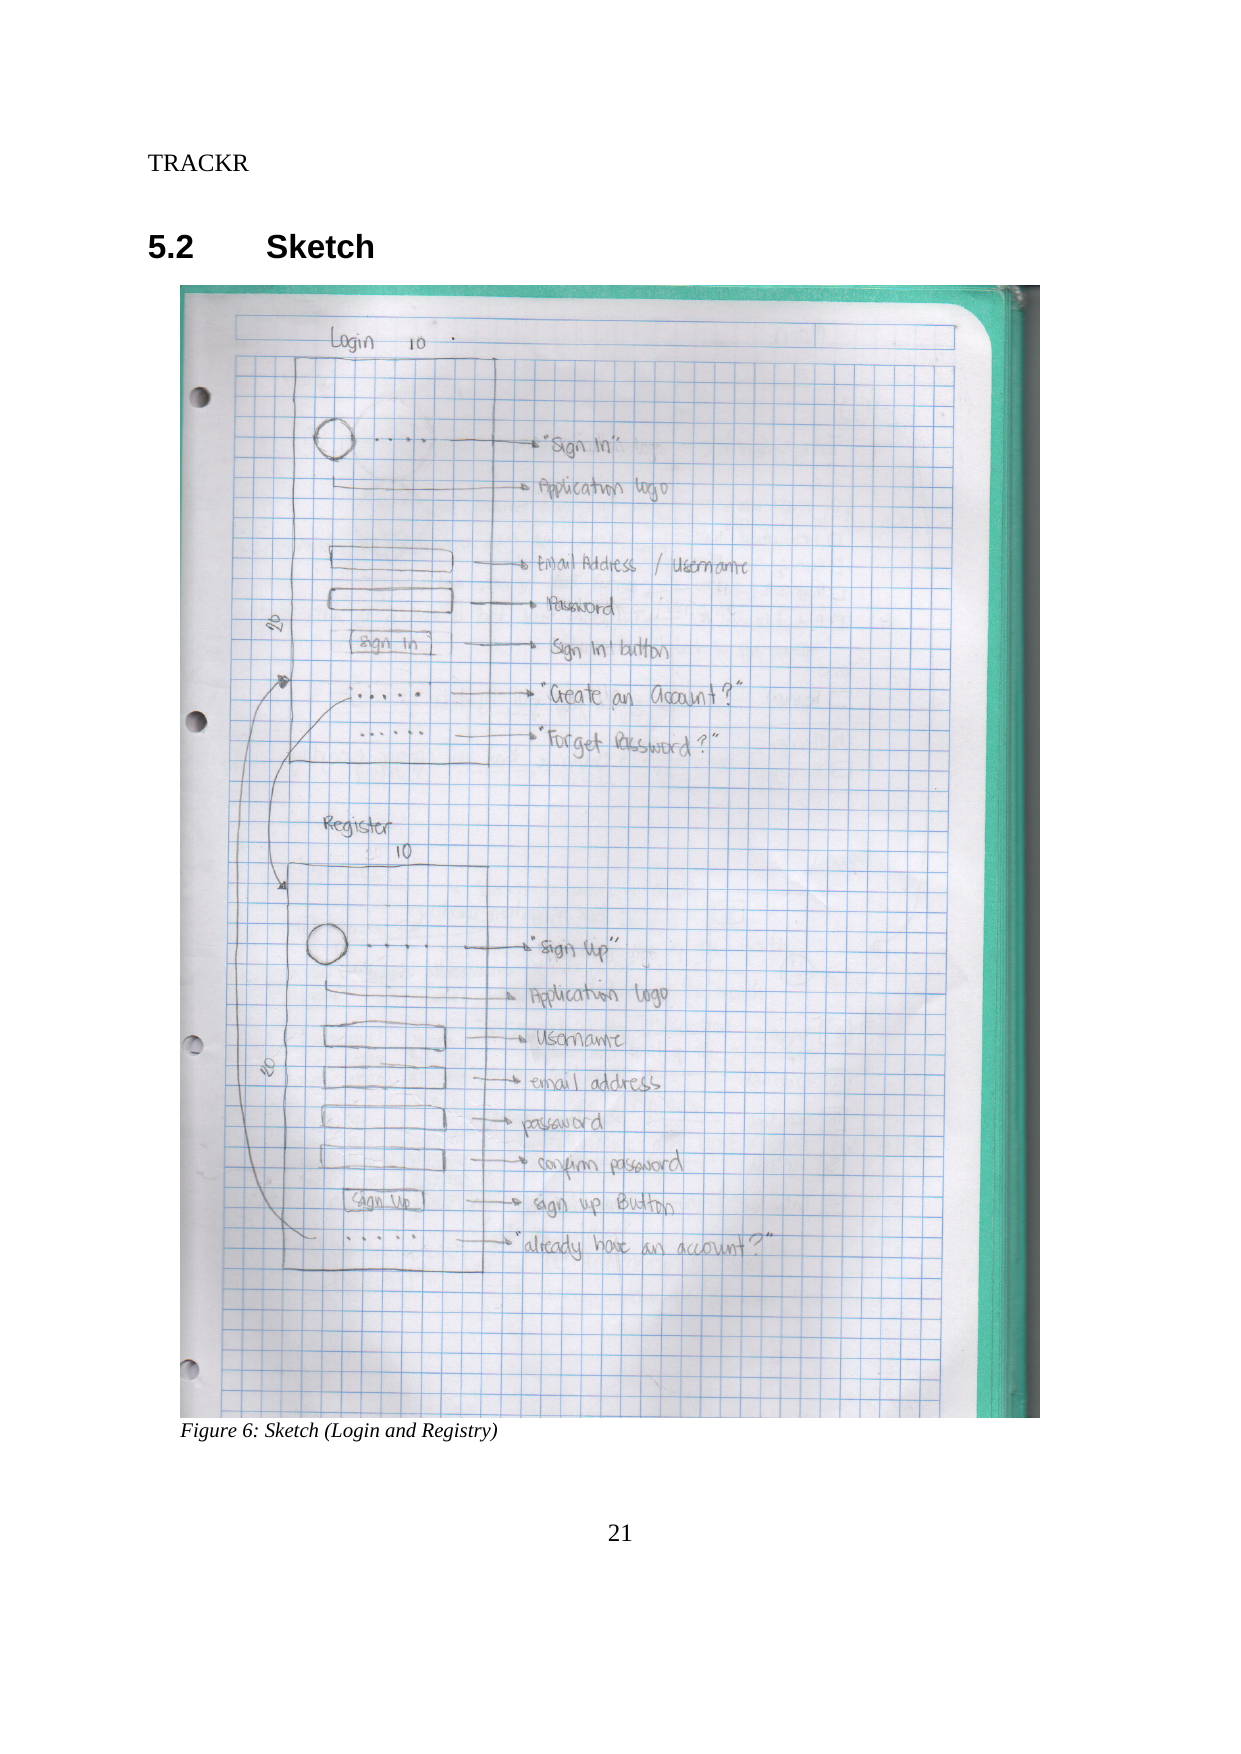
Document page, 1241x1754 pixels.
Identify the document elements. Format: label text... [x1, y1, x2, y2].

subtitle [180, 273, 1040, 285]
text Figure 6: Sketch (Login and Registry) [180, 1418, 1040, 1442]
subtitle Sketch [148, 227, 1093, 265]
picture [180, 285, 1040, 1418]
